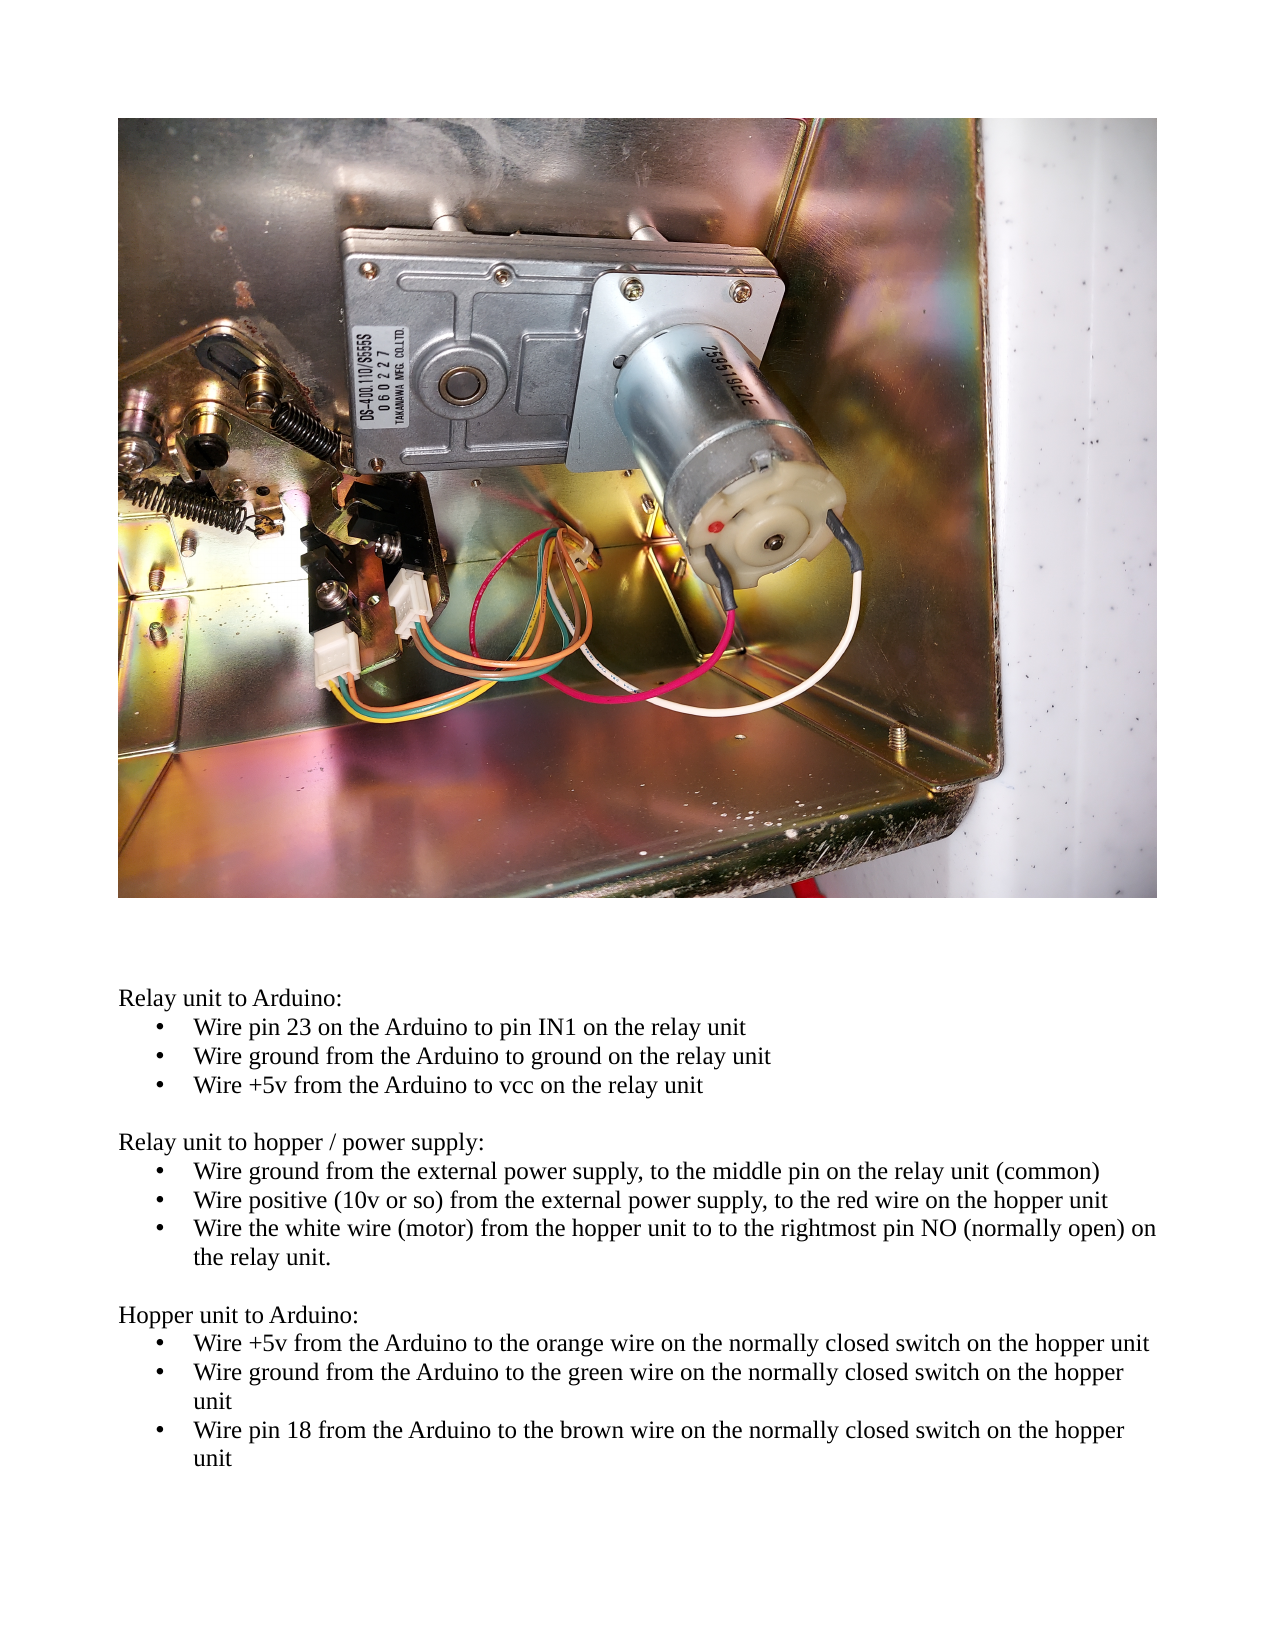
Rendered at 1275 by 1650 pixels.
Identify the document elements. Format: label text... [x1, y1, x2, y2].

text Relay unit to Arduino: [118, 983, 1157, 1012]
picture [118, 118, 1157, 898]
list Wire positive (10v or so) from the external power supply, to the red wire on the hopper unit [156, 1185, 1157, 1213]
text Relay unit to hopper / power supply: [118, 1127, 1157, 1156]
list Wire +5v from the Arduino to the orange wire on the normally closed switch on the hopper unit [156, 1328, 1157, 1357]
list Wire pin 23 on the Arduino to pin IN1 on the relay unit [156, 1012, 1157, 1041]
list Wire pin 18 from the Arduino to the brown wire on the normally closed switch on the hopper unit [156, 1415, 1157, 1472]
text Hopper unit to Arduino: [118, 1300, 1157, 1328]
list Wire ground from the Arduino to the green wire on the normally closed switch on the hopper unit [156, 1357, 1157, 1415]
list Wire ground from the external power supply, to the middle pin on the relay unit (common) [156, 1156, 1157, 1185]
list Wire the white wire (motor) from the hopper unit to to the rightmost pin NO (normally open) on the relay unit. [156, 1213, 1157, 1271]
list Wire +5v from the Arduino to vcc on the relay unit [156, 1070, 1157, 1098]
list Wire ground from the Arduino to ground on the relay unit [156, 1041, 1157, 1070]
